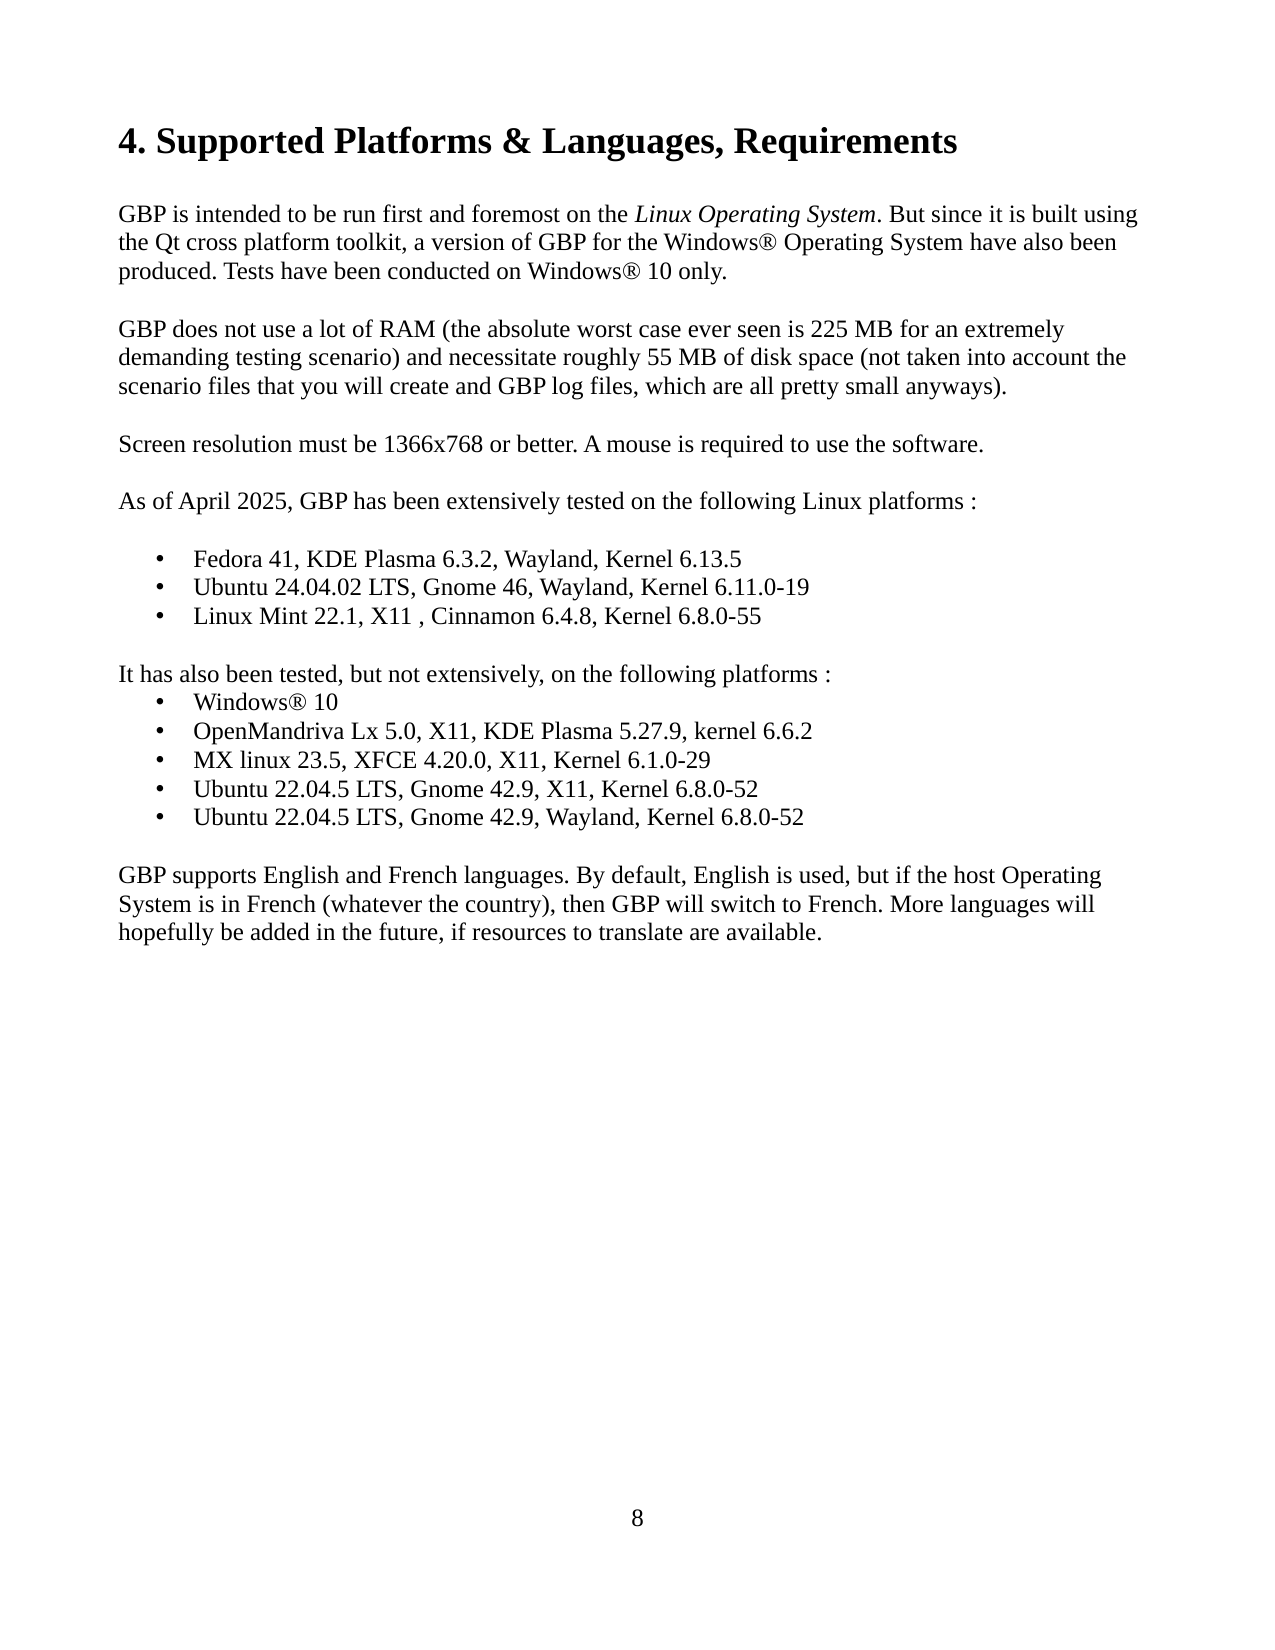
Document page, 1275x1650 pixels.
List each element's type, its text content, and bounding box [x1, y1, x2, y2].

list MX linux 23.5, XFCE 4.20.0, X11, Kernel 6.1.0-29 [156, 745, 1157, 774]
text GBP does not use a lot of RAM (the absolute worst case ever seen is 225 MB for an extremely demanding testing scenario) and necessitate roughly 55 MB of disk space (not taken into account the scenario files that you will create and GBP log files, which are all pretty small anyways). [118, 314, 1157, 400]
list Windows® 10 [156, 687, 1157, 716]
text It has also been tested, but not extensively, on the following platforms : [118, 659, 1157, 687]
text As of April 2025, GBP has been extensively tested on the following Linux platforms : [118, 486, 1157, 515]
subtitle Supported Platforms & Languages, Requirements [118, 118, 1157, 161]
list OpenMandriva Lx 5.0, X11, KDE Plasma 5.27.9, kernel 6.6.2 [156, 716, 1157, 745]
list Ubuntu 24.04.02 LTS, Gnome 46, Wayland, Kernel 6.11.0-19 [156, 572, 1157, 601]
list Fedora 41, KDE Plasma 6.3.2, Wayland, Kernel 6.13.5 [156, 544, 1157, 572]
text Screen resolution must be 1366x768 or better. A mouse is required to use the software. [118, 429, 1157, 457]
list Linux Mint 22.1, X11 , Cinnamon 6.4.8, Kernel 6.8.0-55 [156, 601, 1157, 630]
list Ubuntu 22.04.5 LTS, Gnome 42.9, Wayland, Kernel 6.8.0-52 [156, 802, 1157, 831]
text GBP supports English and French languages. By default, English is used, but if the host Operating System is in French (whatever the country), then GBP will switch to French. More languages will hopefully be added in the future, if resources to translate are available. [118, 860, 1157, 946]
list Ubuntu 22.04.5 LTS, Gnome 42.9, X11, Kernel 6.8.0-52 [156, 774, 1157, 802]
text GBP is intended to be run first and foremost on the Linux Operating System. But since it is built using the Qt cross platform toolkit, a version of GBP for the Windows® Operating System have also been produced. Tests have been conducted on Windows® 10 only. [118, 199, 1157, 285]
